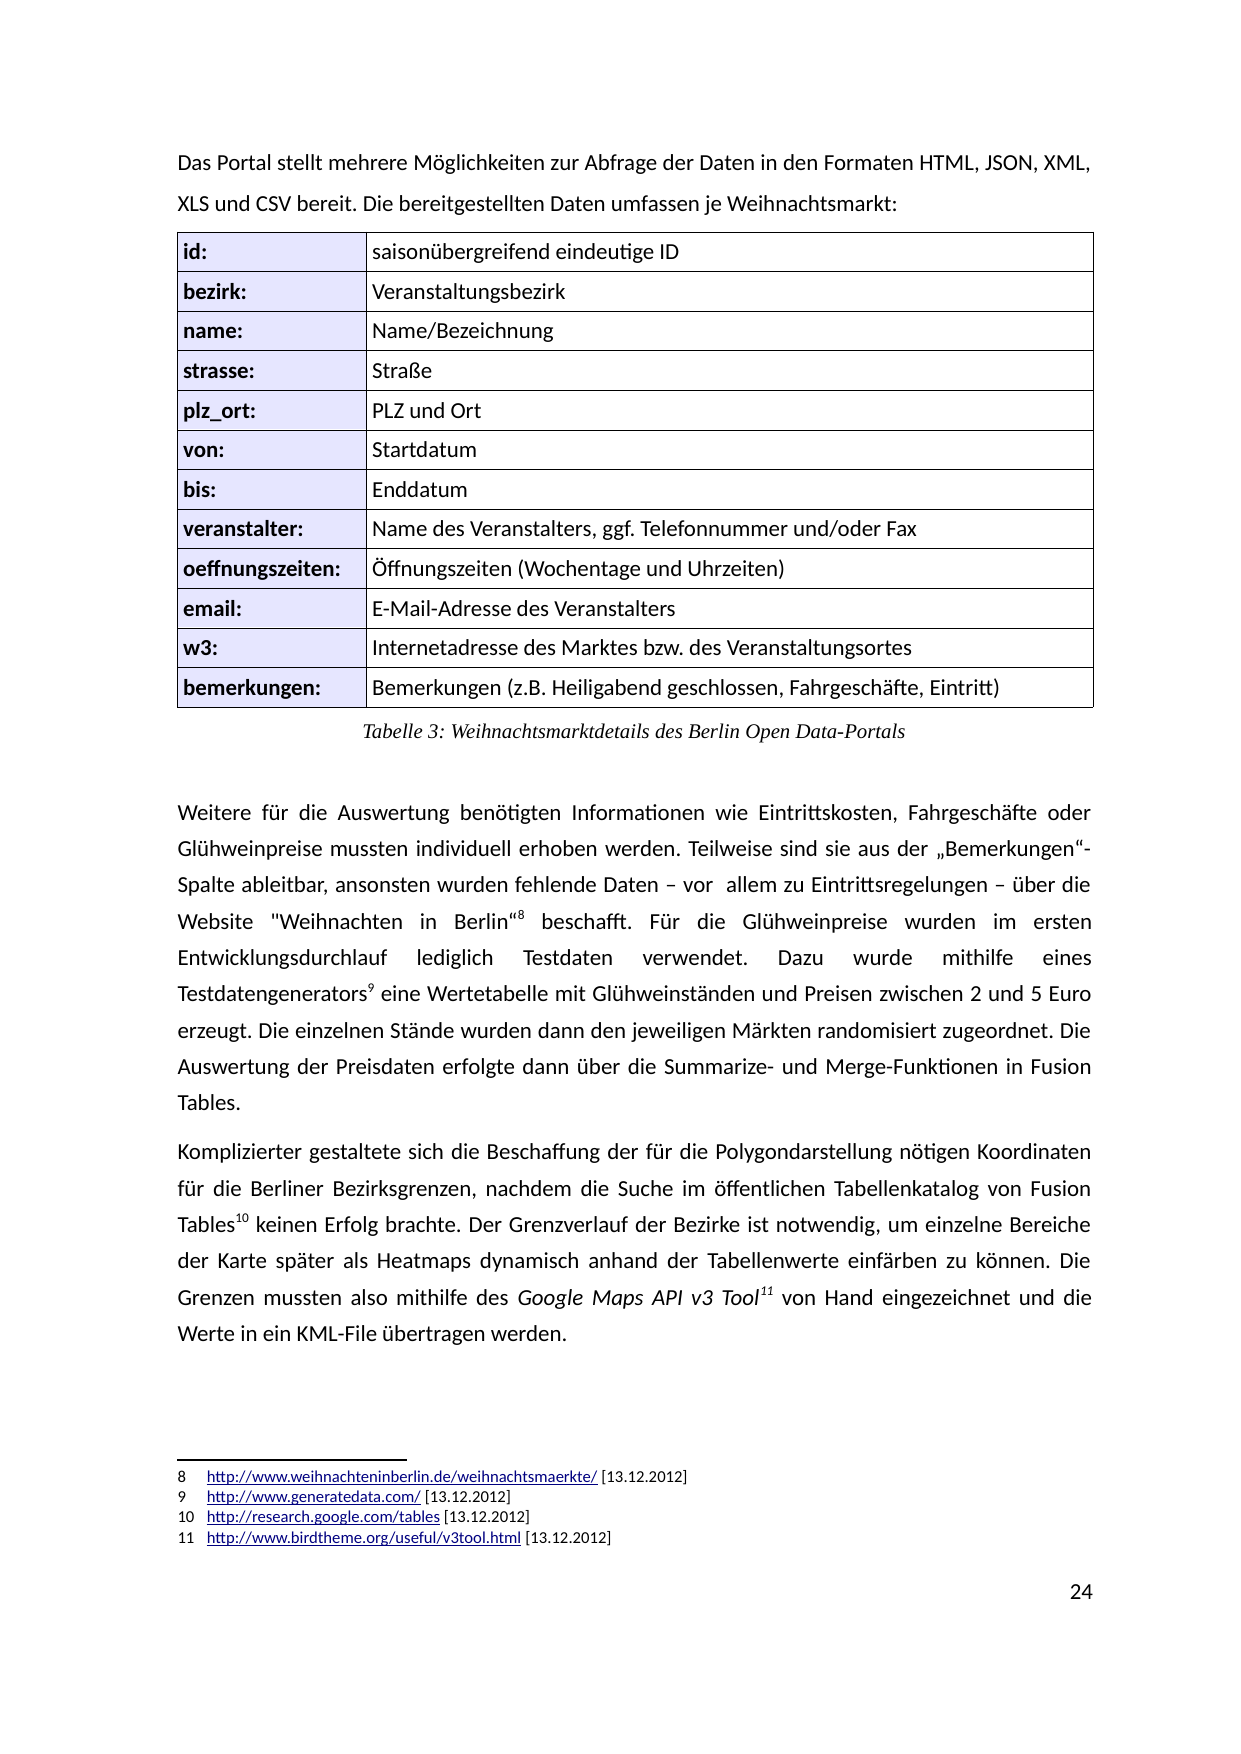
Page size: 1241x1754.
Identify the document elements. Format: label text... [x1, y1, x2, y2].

table_cell PLZ und Ort [367, 391, 1093, 429]
text Tabelle 3: Weihnachtsmarktdetails des Berlin Open Data-Portals [177, 719, 1093, 743]
table_cell Name des Veranstalters, ggf. Telefonnummer und/oder Fax [367, 510, 1093, 548]
table_cell name: [178, 312, 366, 350]
table_cell von: [178, 431, 366, 469]
table_cell Bemerkungen (z.B. Heiligabend geschlossen, Fahrgeschäfte, Eintritt) [367, 668, 1093, 707]
table_cell Straße [367, 351, 1093, 390]
table_cell bis: [178, 470, 366, 509]
table_cell E-Mail-Adresse des Veranstalters [367, 589, 1093, 627]
table_cell Veranstaltungsbezirk [367, 272, 1093, 311]
text http://www.weihnachteninberlin.de/weihnachtsmaerkte/ [13.12.2012] [177, 1466, 1093, 1486]
table_cell plz_ort: [178, 391, 366, 429]
text http://www.generatedata.com/ [13.12.2012] [177, 1486, 1093, 1507]
table_cell Internetadresse des Marktes bzw. des Veranstaltungsortes [367, 629, 1093, 667]
table_cell oeffnungszeiten: [178, 549, 366, 588]
text Komplizierter gestaltete sich die Beschaffung der für die Polygondarstellung nötigen Koordinaten für die Berliner Bezirksgrenzen, nachdem die Suche im öffentlichen Tabellenkatalog von Fusion Tables keinen Erfolg brachte. Der Grenzverlauf der Bezirke ist notwendig, um einzelne Bereiche der Karte später als Heatmaps dynamisch anhand der Tabellenwerte einfärben zu können. Die Grenzen mussten also mithilfe des Google Maps API v3 Tool von Hand eingezeichnet und die Werte in ein KML-File übertragen werden. [177, 1137, 1093, 1347]
table_cell veranstalter: [178, 510, 366, 548]
table_cell bemerkungen: [178, 668, 366, 707]
table_header saisonübergreifend eindeutige ID [367, 233, 1093, 271]
table_cell w3: [178, 629, 366, 667]
table_cell email: [178, 589, 366, 627]
table_cell bezirk: [178, 272, 366, 311]
text Weitere für die Auswertung benötigten Informationen wie Eintrittskosten, Fahrgeschäfte oder Glühweinpreise mussten individuell erhoben werden. Teilweise sind sie aus der „Bemerkungen“-Spalte ableitbar, ansonsten wurden fehlende Daten – vor allem zu Eintrittsregelungen – über die Website "Weihnachten in Berlin“ beschafft. Für die Glühweinpreise wurden im ersten Entwicklungsdurchlauf lediglich Testdaten verwendet. Dazu wurde mithilfe eines Testdatengenerators eine Wertetabelle mit Glühweinständen und Preisen zwischen 2 und 5 Euro erzeugt. Die einzelnen Stände wurden dann den jeweiligen Märkten randomisiert zugeordnet. Die Auswertung der Preisdaten erfolgte dann über die Summarize- und Merge-Funktionen in Fusion Tables. [177, 798, 1093, 1117]
text Das Portal stellt mehrere Möglichkeiten zur Abfrage der Daten in den Formaten HTML, JSON, XML, XLS und CSV bereit. Die bereitgestellten Daten umfassen je Weihnachtsmarkt: [177, 148, 1093, 218]
text http://research.google.com/tables [13.12.2012] [177, 1507, 1093, 1527]
table_cell Öffnungszeiten (Wochentage und Uhrzeiten) [367, 549, 1093, 588]
table_cell strasse: [178, 351, 366, 390]
table_cell Startdatum [367, 431, 1093, 469]
table_cell Enddatum [367, 470, 1093, 509]
table_header id: [178, 233, 366, 271]
text http://www.birdtheme.org/useful/v3tool.html [13.12.2012] [177, 1527, 1093, 1547]
table_cell Name/Bezeichnung [367, 312, 1093, 350]
